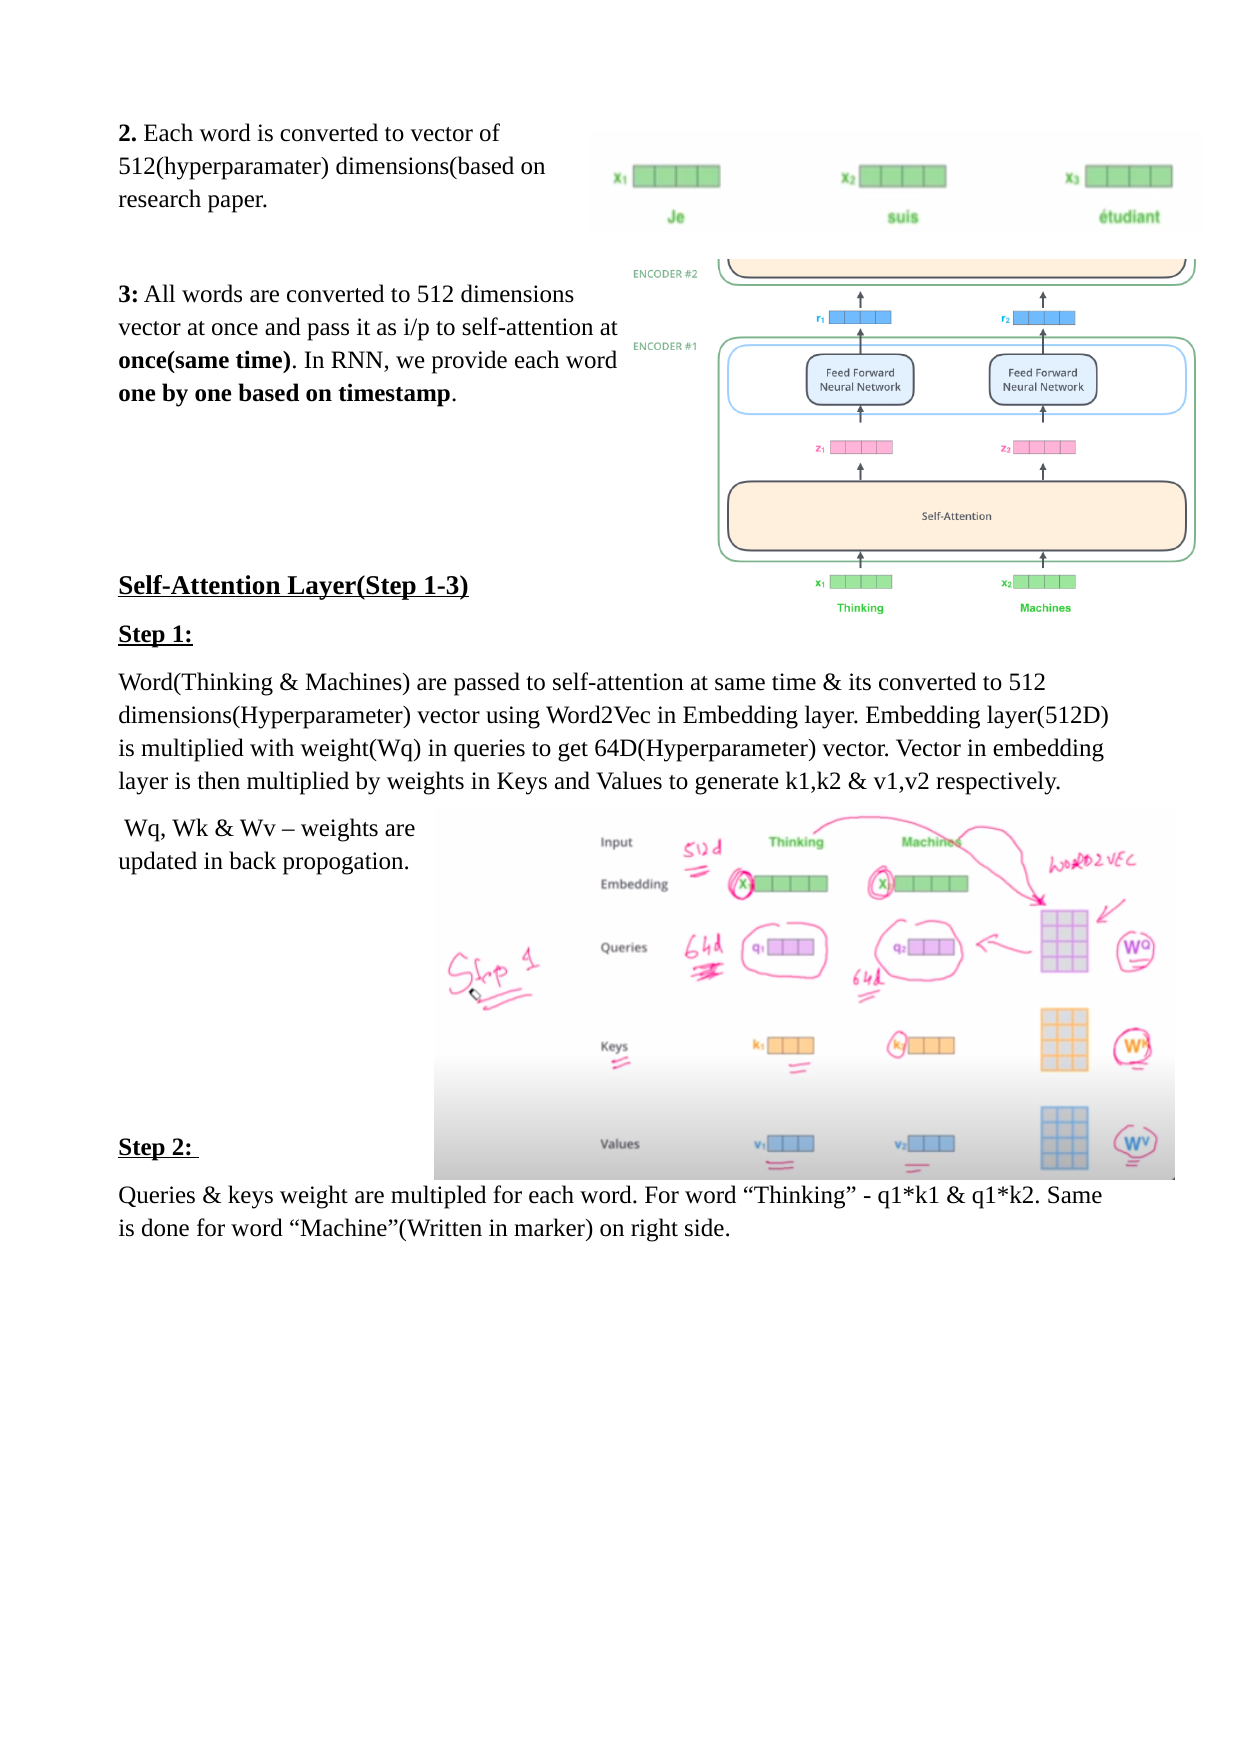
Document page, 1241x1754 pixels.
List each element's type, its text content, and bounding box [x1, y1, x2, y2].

picture [588, 131, 1204, 233]
text Queries & keys weight are multipled for each word. For word “Thinking” - q1*k1 & q1*k2. Same is done for word “Machine”(Written in marker) on right side. [118, 1180, 1122, 1241]
text Step 2: [118, 1132, 434, 1161]
text 2. Each word is converted to vector of 512(hyperparamater) dimensions(based on research paper. [118, 118, 1122, 213]
text Step 1: [118, 619, 1122, 648]
text Wq, Wk & Wv – weights are updated in back propogation. [118, 813, 434, 875]
text 3: All words are converted to 512 dimensions vector at once and pass it as i/p to self-attention at once(same time). In RNN, we provide each word one by one based on timestamp. [118, 279, 623, 407]
picture [434, 808, 1175, 1180]
text Self-Attention Layer(Step 1-3) [118, 569, 623, 600]
text Word(Thinking & Machines) are passed to self-attention at same time & its converted to 512 dimensions(Hyperparameter) vector using Word2Vec in Embedding layer. Embedding layer(512D) is multiplied with weight(Wq) in queries to get 64D(Hyperparameter) vector. Vector in embedding layer is then multiplied by weights in Keys and Values to generate k1,k2 & v1,v2 respectively. [118, 667, 1122, 794]
picture [623, 256, 1230, 620]
